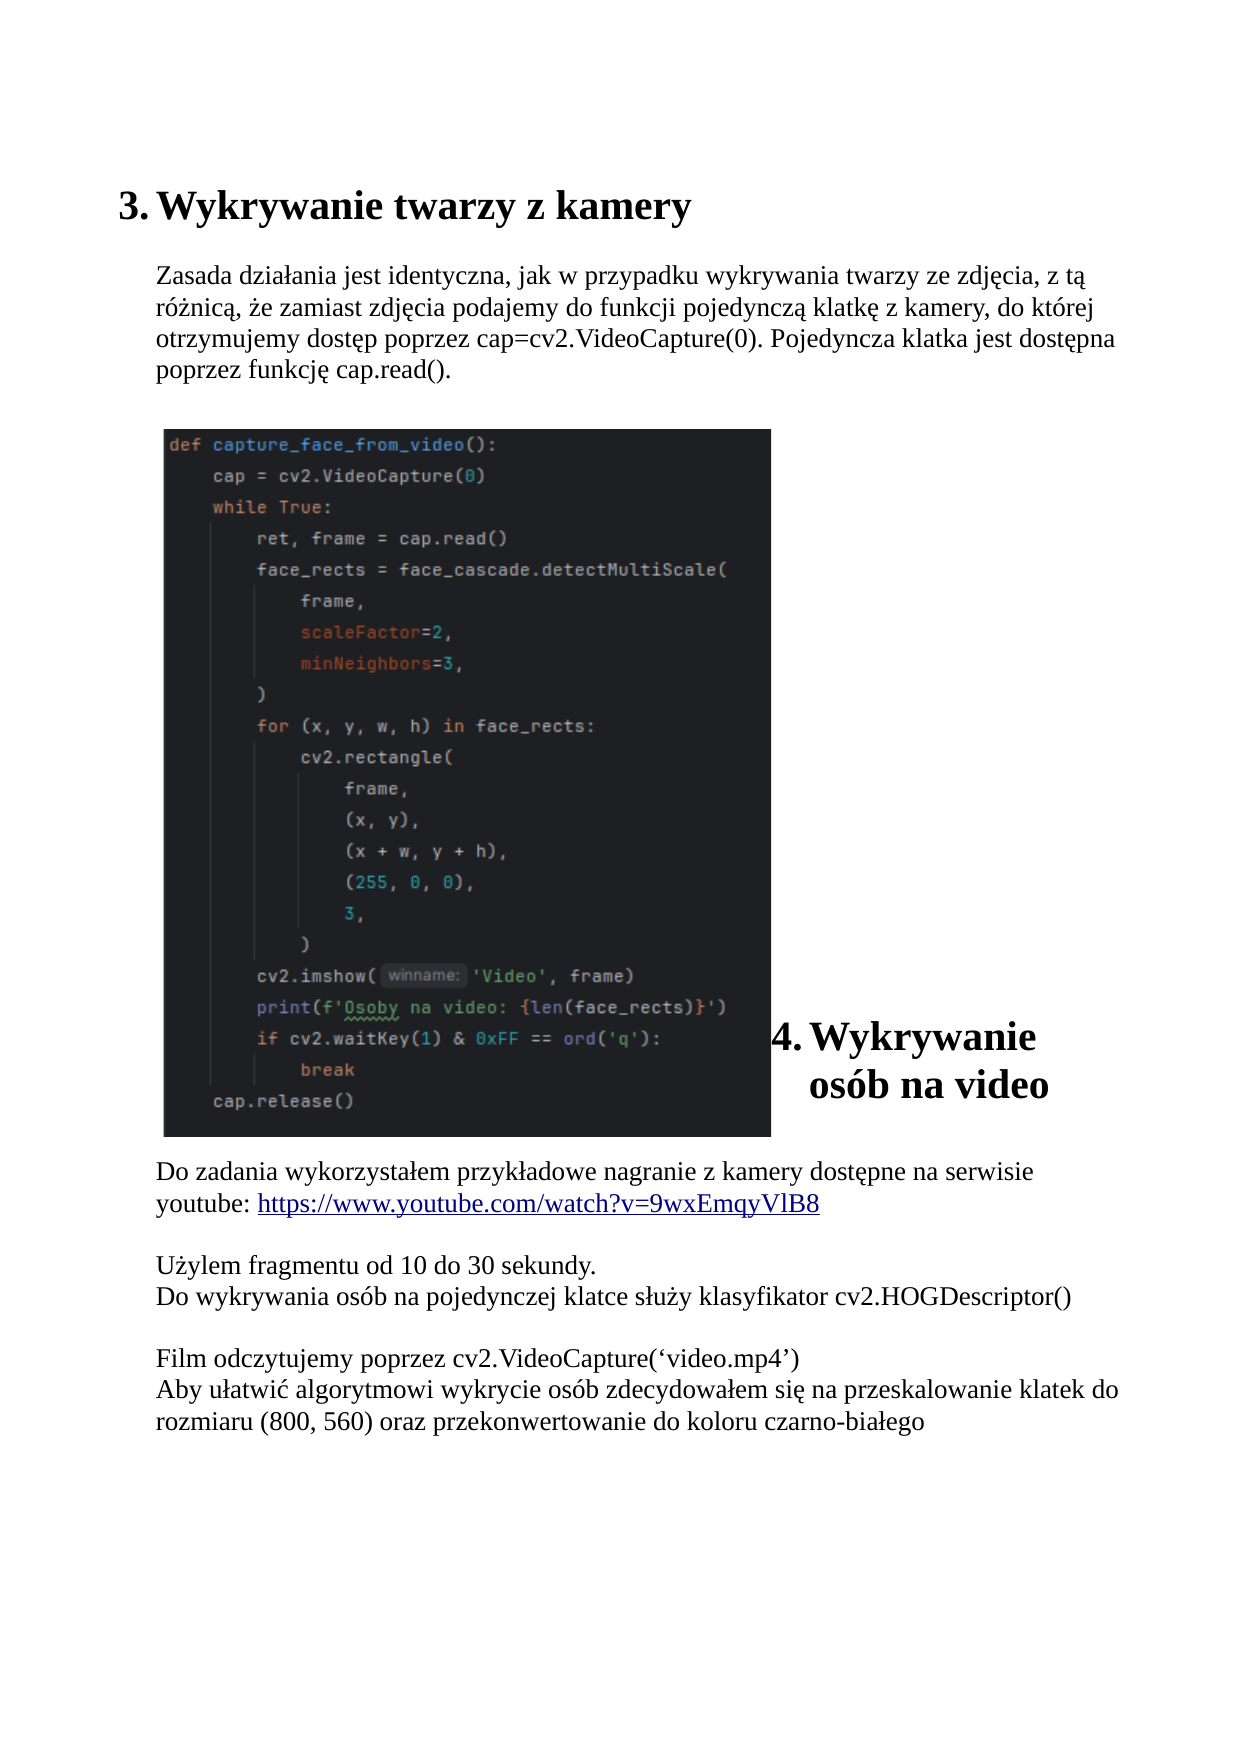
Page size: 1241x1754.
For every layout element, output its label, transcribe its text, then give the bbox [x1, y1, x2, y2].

list Wykrywanie osób na video [772, 1012, 1122, 1108]
list Wykrywanie twarzy z kamery [118, 180, 1122, 228]
list Zasada działania jest identyczna, jak w przypadku wykrywania twarzy ze zdjęcia, z tą różnicą, że zamiast zdjęcia podajemy do funkcji pojedynczą klatkę z kamery, do której otrzymujemy dostęp poprzez cap=cv2.VideoCapture(0). Pojedyncza klatka jest dostępna poprzez funkcję cap.read(). [118, 259, 1122, 384]
picture [163, 429, 772, 1137]
list [118, 1012, 163, 1108]
list Do zadania wykorzystałem przykładowe nagranie z kamery dostępne na serwisie youtube: https://www.youtube.com/watch?v=9wxEmqyVlB8 Użylem fragmentu od 10 do 30 sekundy. Do wykrywania osób na pojedynczej klatce służy klasyfikator cv2.HOGDescriptor() Film odczytujemy poprzez cv2.VideoCapture(‘video.mp4’) Aby ułatwić algorytmowi wykrycie osób zdecydowałem się na przeskalowanie klatek do rozmiaru (800, 560) oraz przekonwertowanie do koloru czarno-białego [118, 1108, 1122, 1498]
